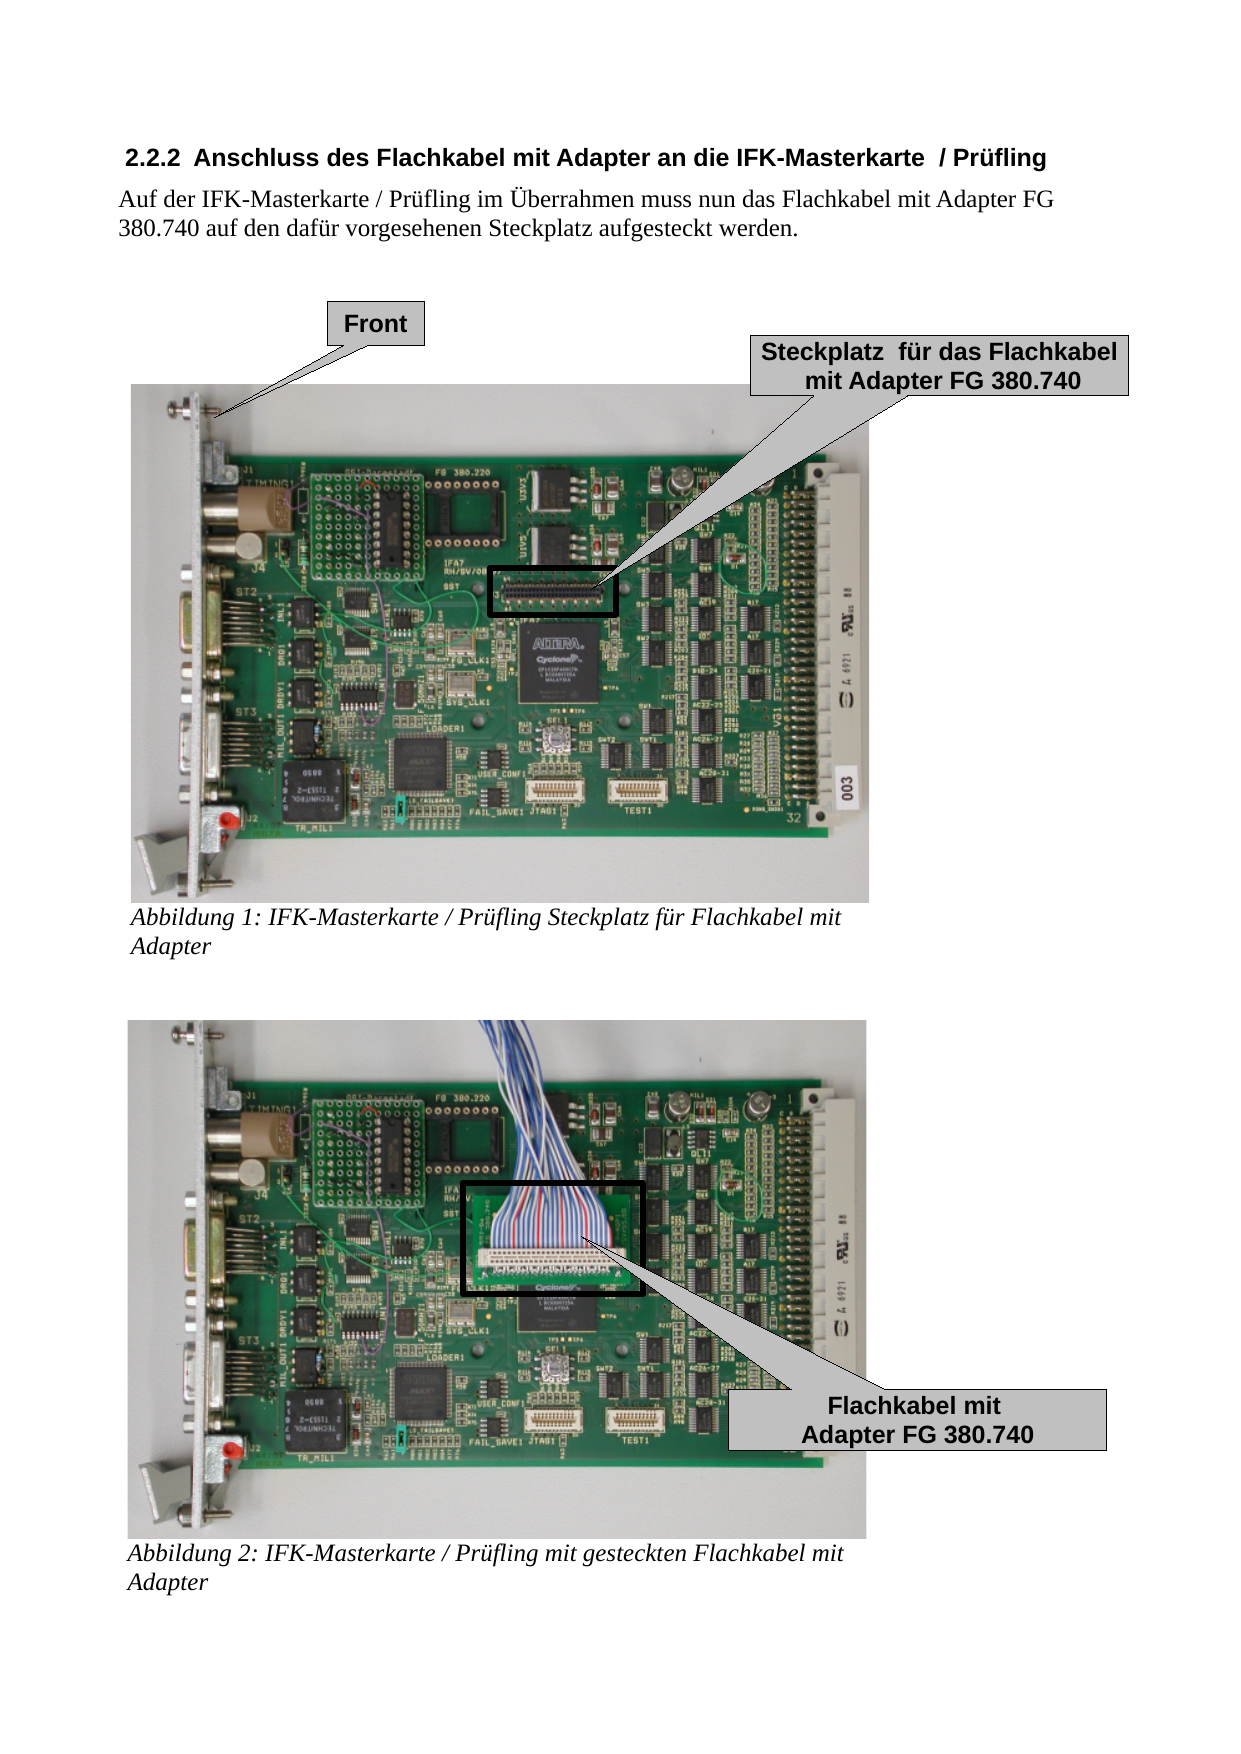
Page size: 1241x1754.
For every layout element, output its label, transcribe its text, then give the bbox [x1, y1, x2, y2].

picture [127, 1020, 867, 1539]
subtitle Anschluss des Flachkabel mit Adapter an die IFK-Masterkarte / Prüfling [118, 143, 1122, 172]
picture [466, 1186, 640, 1291]
picture [493, 571, 613, 612]
text Auf der IFK-Masterkarte / Prüfling im Überrahmen muss nun das Flachkabel mit Adapter FG 380.740 auf den dafür vorgesehenen Steckplatz aufgesteckt werden. [118, 184, 1122, 242]
picture [130, 384, 870, 903]
text Abbildung 2: IFK-Masterkarte / Prüfling mit gesteckten Flachkabel mit Adapter [127, 1539, 866, 1596]
text Abbildung 1: IFK-Masterkarte / Prüfling Steckplatz für Flachkabel mit Adapter [131, 903, 869, 960]
